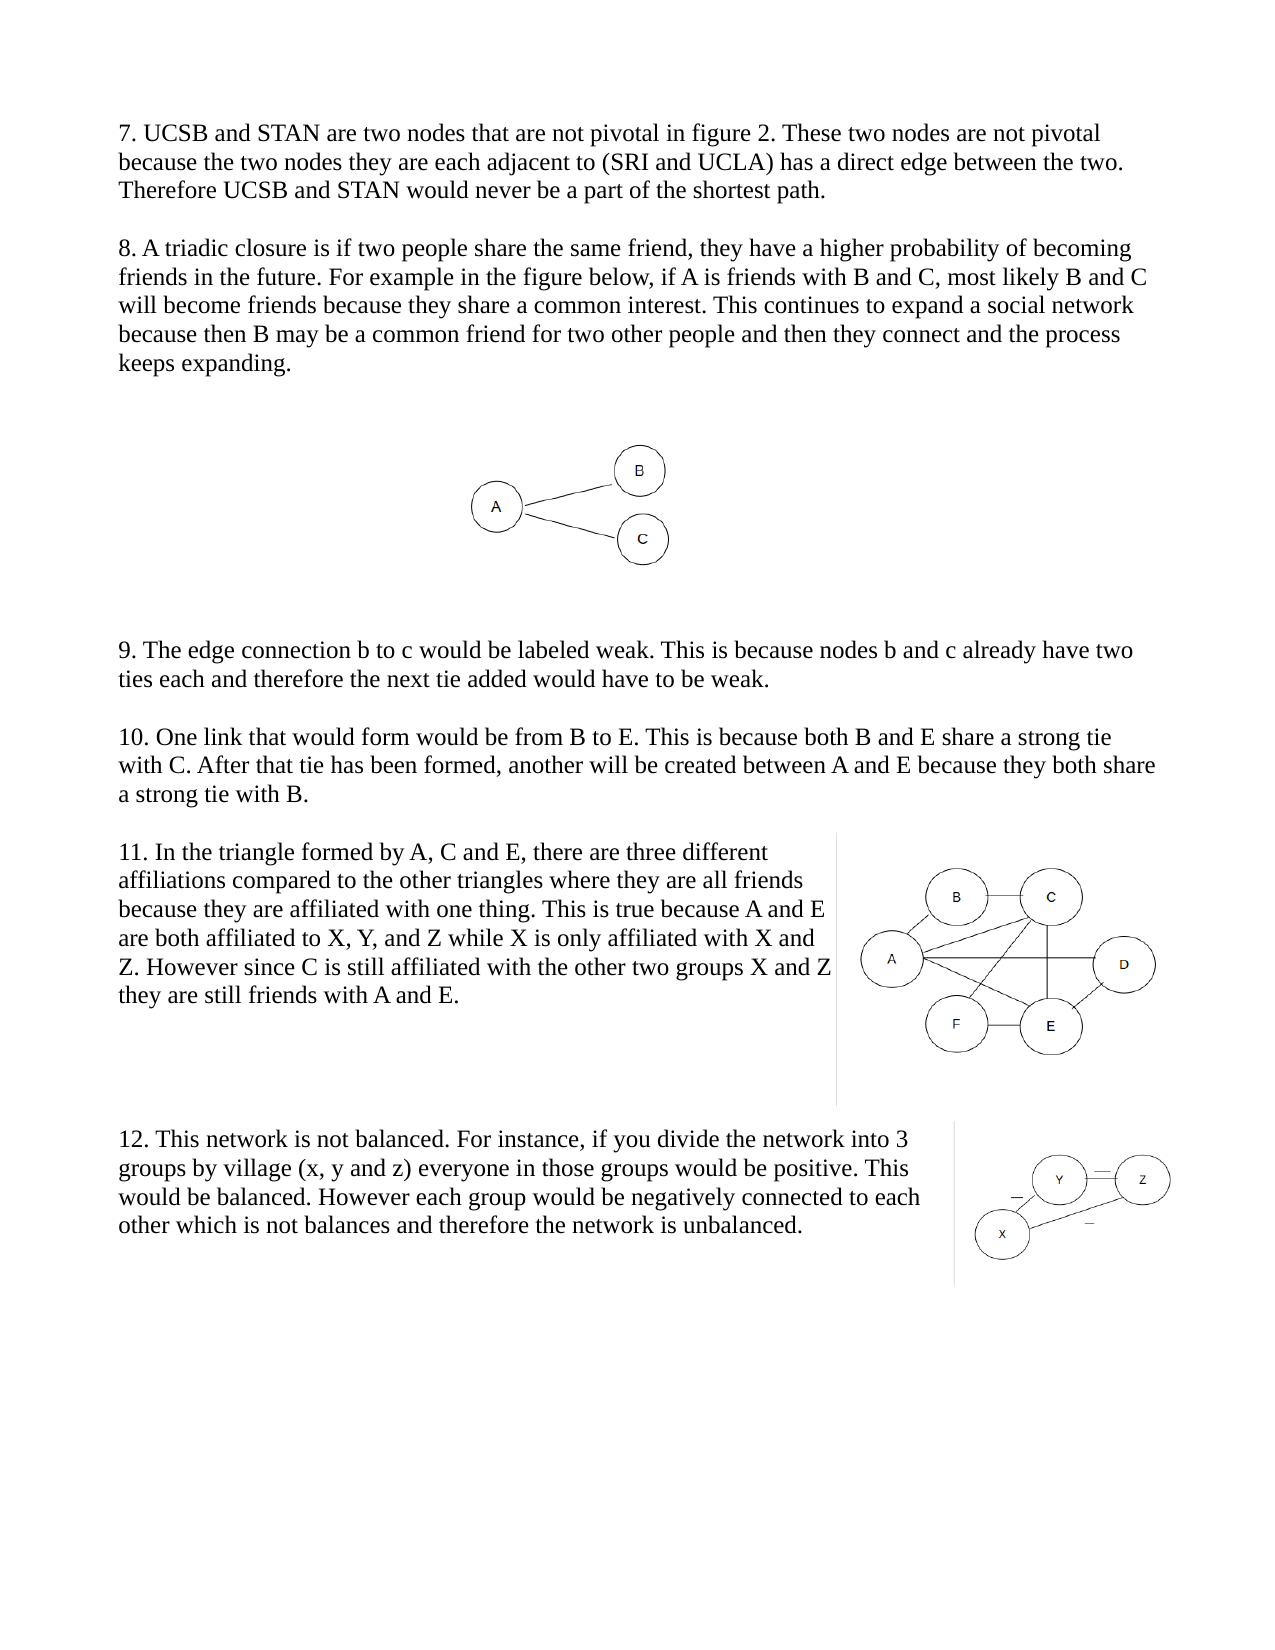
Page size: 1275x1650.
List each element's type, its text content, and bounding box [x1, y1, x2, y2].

text 11. In the triangle formed by A, C and E, there are three different affiliations compared to the other triangles where they are all friends because they are affiliated with one thing. This is true because A and E are both affiliated to X, Y, and Z while X is only affiliated with X and Z. However since C is still affiliated with the other two groups X and Z they are still friends with A and E. [118, 837, 1157, 1009]
picture [446, 432, 482, 487]
text 10. One link that would form would be from B to E. This is because both B and E share a strong tie with C. After that tie has been formed, another will be created between A and E because they both share a strong tie with B. [118, 722, 1157, 808]
text 8. A triadic closure is if two people share the same friend, they have a higher probability of becoming friends in the future. For example in the figure below, if A is friends with B and C, most likely B and C will become friends because they share a common interest. This continues to expand a social network because then B may be a common friend for two other people and then they connect and the process keeps expanding. [118, 233, 1157, 377]
text 7. UCSB and STAN are two nodes that are not pivotal in figure 2. These two nodes are not pivotal because the two nodes they are each adjacent to (SRI and UCLA) has a direct edge between the two. Therefore UCSB and STAN would never be a part of the shortest path. [118, 118, 1157, 204]
picture [834, 862, 866, 939]
text 9. The edge connection b to c would be labeled weak. This is because nodes b and c already have two ties each and therefore the next tie added would have to be weak. [118, 636, 1157, 693]
text 12. This network is not balanced. For instance, if you divide the network into 3 groups by village (x, y and z) everyone in those groups would be positive. This would be balanced. However each group would be negatively connected to each other which is not balances and therefore the network is unbalanced. [118, 1124, 1157, 1239]
picture [943, 1137, 963, 1182]
